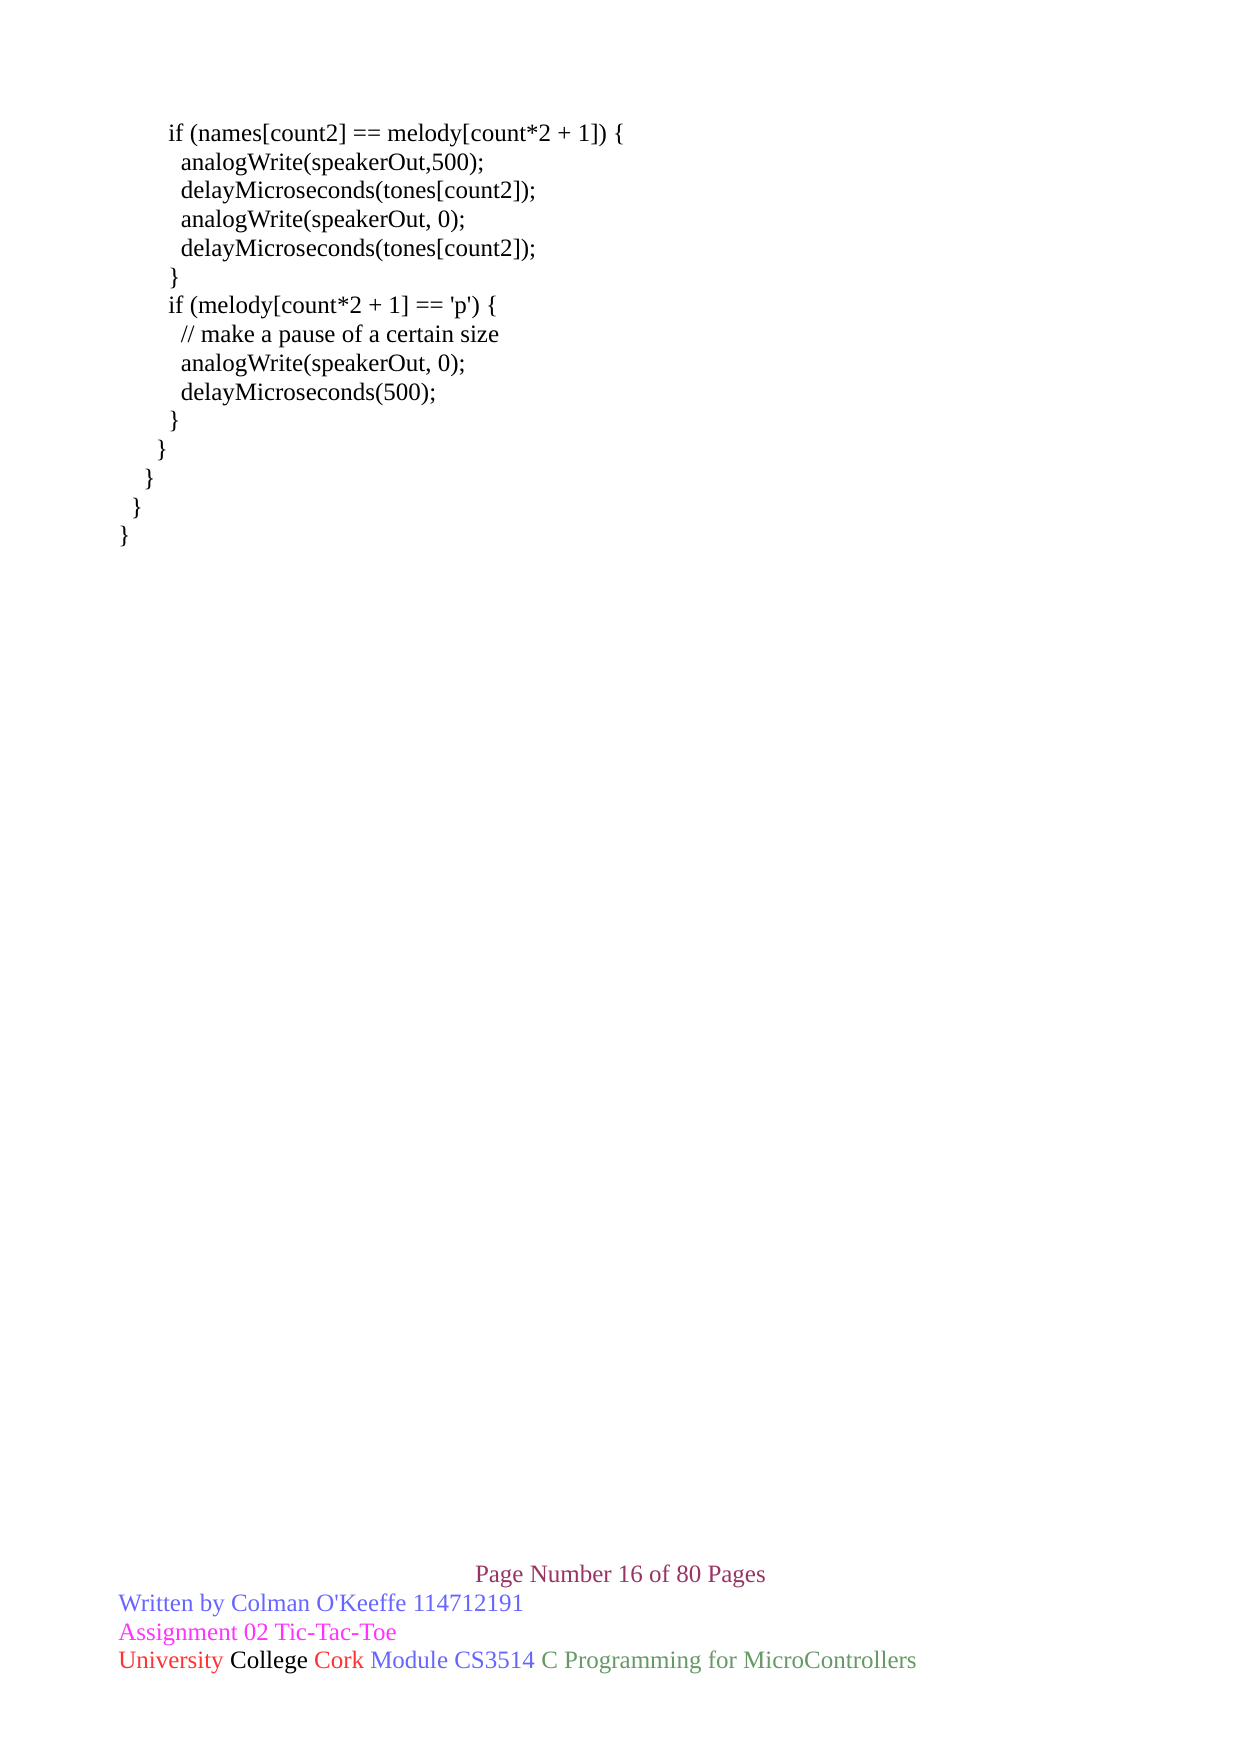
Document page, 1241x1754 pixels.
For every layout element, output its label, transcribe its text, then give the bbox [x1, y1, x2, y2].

text // make a pause of a certain size [118, 319, 1122, 348]
text analogWrite(speakerOut, 0); [118, 204, 1122, 233]
text if (names[count2] == melody[count*2 + 1]) { [118, 118, 1122, 147]
text } [118, 492, 1122, 521]
text delayMicroseconds(tones[count2]); [118, 233, 1122, 262]
text } [118, 463, 1122, 492]
text analogWrite(speakerOut, 0); [118, 348, 1122, 377]
text } [118, 434, 1122, 463]
text } [118, 521, 1122, 549]
text analogWrite(speakerOut,500); [118, 147, 1122, 176]
text delayMicroseconds(tones[count2]); [118, 176, 1122, 204]
text } [118, 406, 1122, 434]
text delayMicroseconds(500); [118, 377, 1122, 406]
text if (melody[count*2 + 1] == 'p') { [118, 291, 1122, 319]
text } [118, 262, 1122, 291]
